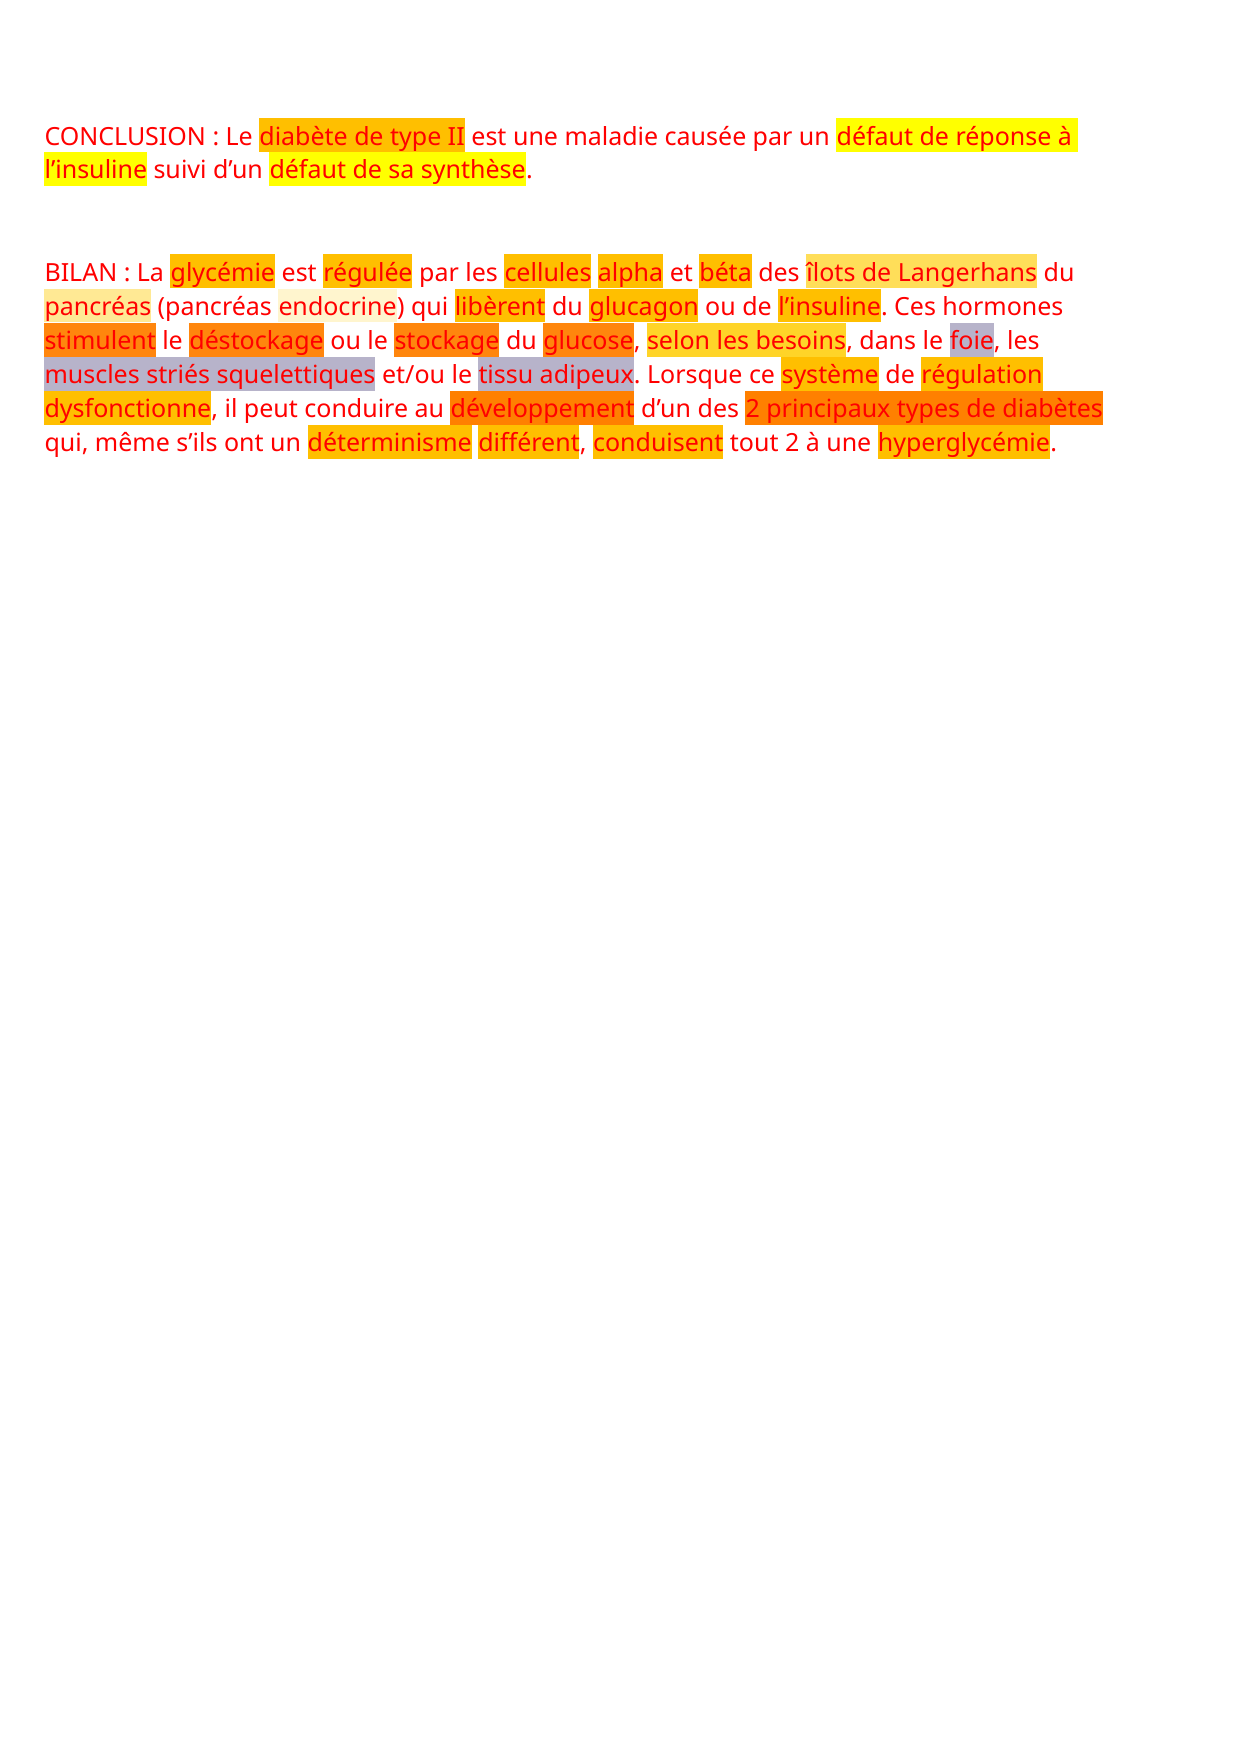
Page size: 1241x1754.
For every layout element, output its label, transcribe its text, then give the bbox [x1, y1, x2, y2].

text BILAN : La glycémie est régulée par les cellules alpha et béta des îlots de Langerhans du pancréas (pancréas endocrine) qui libèrent du glucagon ou de l’insuline. Ces hormones stimulent le déstockage ou le stockage du glucose, selon les besoins, dans le foie, les muscles striés squelettiques et/ou le tissu adipeux. Lorsque ce système de régulation dysfonctionne, il peut conduire au développement d’un des 2 principaux types de diabètes qui, même s’ils ont un déterminisme différent, conduisent tout 2 à une hyperglycémie. [44, 254, 1122, 459]
text CONCLUSION : Le diabète de type II est une maladie causée par un défaut de réponse à l’insuline suivi d’un défaut de sa synthèse. [44, 118, 1122, 186]
